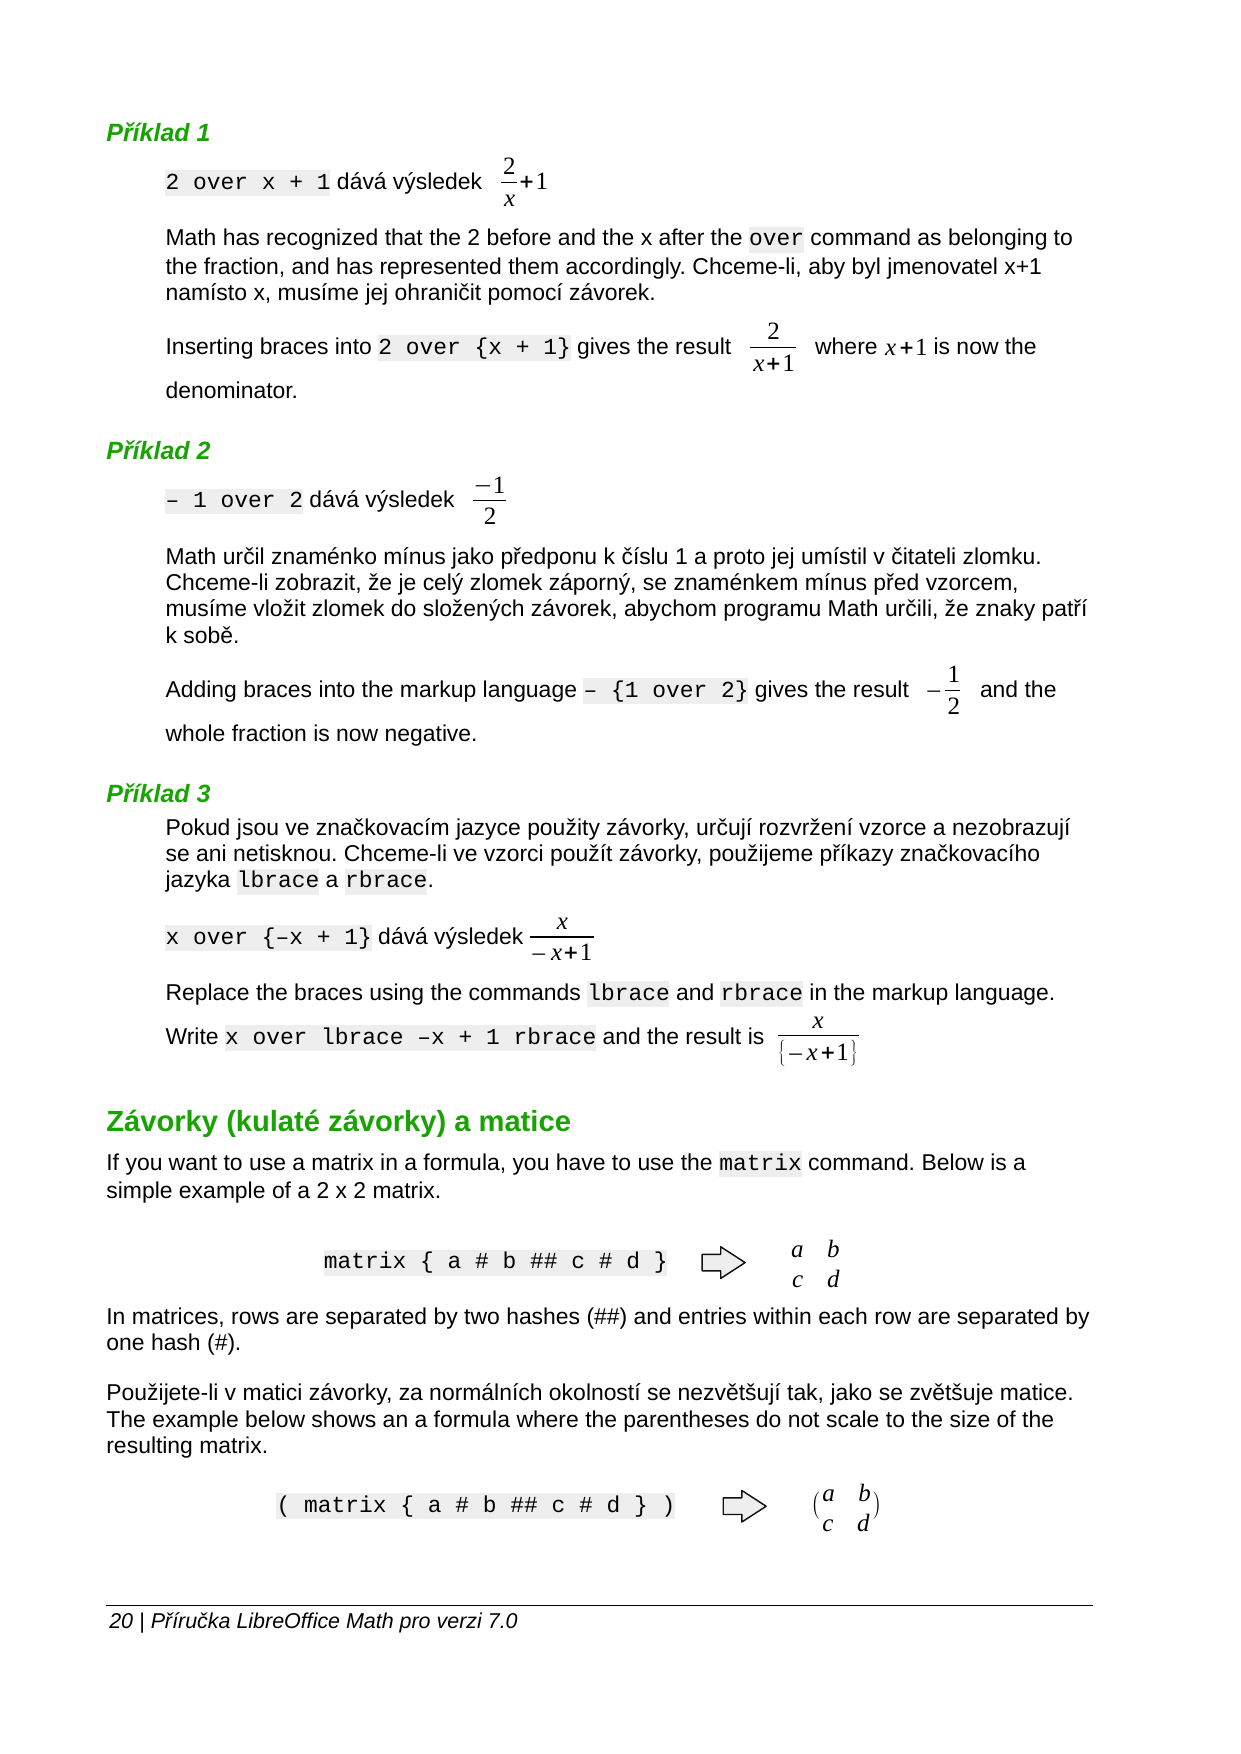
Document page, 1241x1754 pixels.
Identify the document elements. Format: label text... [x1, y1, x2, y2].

text Adding braces into the markup language – {1 over 2} gives the resultand the whole fraction is now negative. [165, 661, 1093, 746]
text Pokud jsou ve značkovacím jazyce použity závorky, určují rozvržení vzorce a nezobrazují se ani netisknou. Chceme-li ve vzorci použít závorky, použijeme příkazy značkovacího jazyka lbrace a rbrace. [165, 814, 1093, 895]
text x over {–x + 1} dává výsledek [165, 907, 1093, 966]
text Math určil znaménko mínus jako předponu k číslu 1 a proto jej umístil v čitateli zlomku. Chceme-li zobrazit, že je celý zlomek záporný, se znaménkem mínus před vzorcem, musíme vložit zlomek do složených závorek, abychom programu Math určili, že znaky patří k sobě. [165, 543, 1093, 648]
text In matrices, rows are separated by two hashes (##) and entries within each row are separated by one hash (#). [106, 1303, 1093, 1356]
table_header matrix { a # b ## c # d } [298, 1227, 685, 1303]
subtitle Závorky (kulaté závorky) a matice [106, 1103, 1093, 1137]
text If you want to use a matrix in a formula, you have to use the matrix command. Below is a simple example of a 2 x 2 matrix. [106, 1149, 1093, 1203]
table_header [706, 1471, 777, 1547]
text 2 over x + 1 dává výsledek [165, 153, 1093, 212]
text – 1 over 2 dává výsledek [165, 471, 1093, 530]
table_header [777, 1471, 936, 1547]
table_header [756, 1227, 901, 1303]
table_header [685, 1227, 756, 1303]
table_header ( matrix { a # b ## c # d } ) [259, 1471, 706, 1547]
subtitle Příklad 1 [106, 118, 1093, 147]
text Math has recognized that the 2 before and the x after the over command as belonging to the fraction, and has represented them accordingly. Chceme-li, aby byl jmenovatel x+1 namísto x, musíme jej ohraničit pomocí závorek. [165, 224, 1093, 305]
subtitle Příklad 3 [106, 779, 1093, 808]
text Inserting braces into 2 over {x + 1} gives the resultwhere is now the denominator. [165, 318, 1093, 403]
subtitle Příklad 2 [106, 436, 1093, 465]
text Použijete-li v matici závorky, za normálních okolností se nezvětšují tak, jako se zvětšuje matice. The example below shows an a formula where the parentheses do not scale to the size of the resulting matrix. [106, 1379, 1093, 1458]
text Replace the braces using the commands lbrace and rbrace in the markup language. Write x over lbrace –x + 1 rbrace and the result is [165, 979, 1093, 1067]
